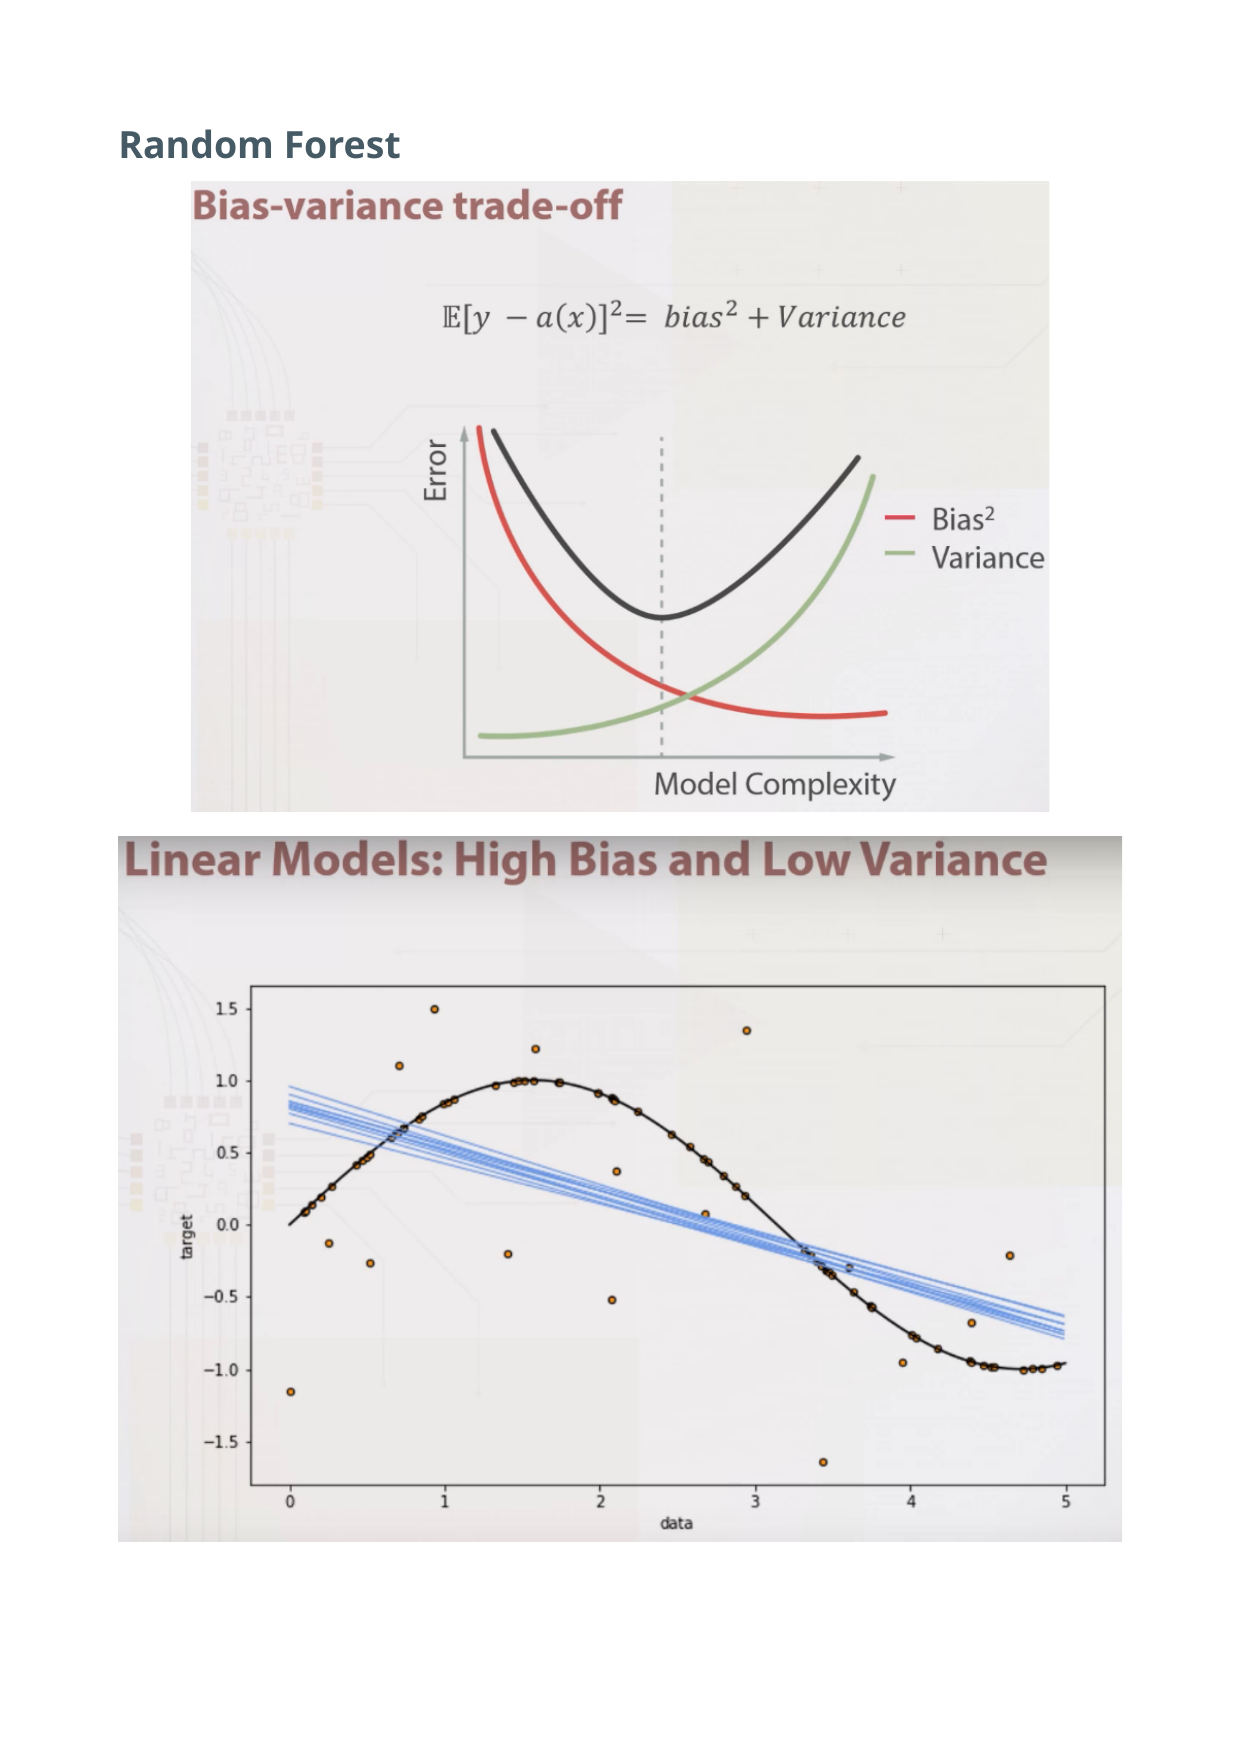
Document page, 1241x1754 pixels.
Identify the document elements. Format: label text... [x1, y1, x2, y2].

picture [118, 836, 1123, 1542]
subtitle Random Forest [118, 118, 1122, 169]
picture [190, 181, 1050, 812]
